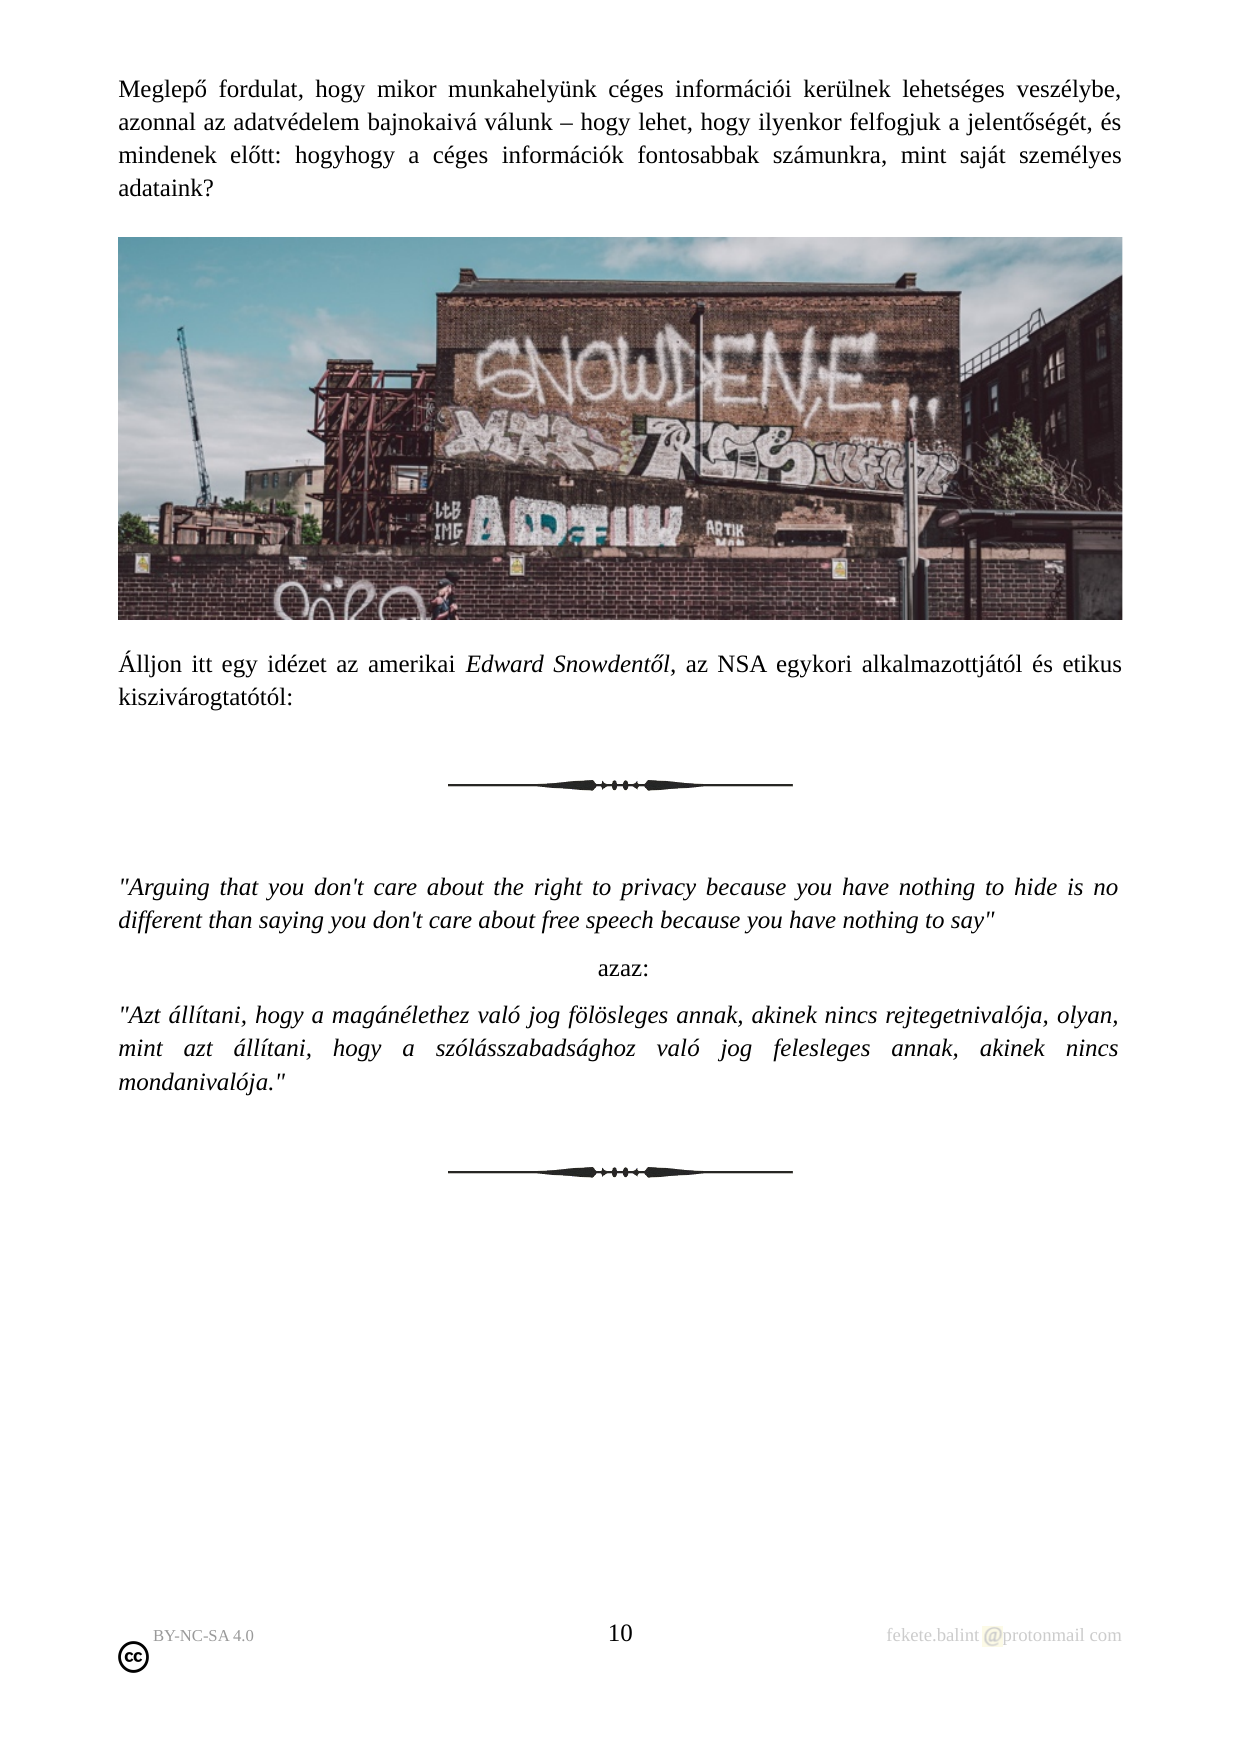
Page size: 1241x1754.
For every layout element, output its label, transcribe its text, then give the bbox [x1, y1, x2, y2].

text Álljon itt egy idézet az amerikai Edward Snowdentől, az NSA egykori alkalmazottjától és etikus kiszivárogtatótól: [118, 649, 1122, 711]
text azaz: [118, 953, 1122, 982]
text Meglepő fordulat, hogy mikor munkahelyünk céges információi kerülnek lehetséges veszélybe, azonnal az adatvédelem bajnokaivá válunk – hogy lehet, hogy ilyenkor felfogjuk a jelentőségét, és mindenek előtt: hogyhogy a céges információk fontosabbak számunkra, mint saját személyes adataink? [118, 74, 1122, 202]
picture [982, 1626, 1003, 1647]
picture [118, 237, 1123, 620]
text "Arguing that you don't care about the right to privacy because you have nothing to hide is no different than saying you don't care about free speech because you have nothing to say" [118, 872, 1122, 934]
picture [446, 777, 795, 793]
text "Azt állítani, hogy a magánélethez való jog fölösleges annak, akinek nincs rejtegetnivalója, olyan, mint azt állítani, hogy a szólásszabadsághoz való jog felesleges annak, akinek nincs mondanivalója." [118, 1001, 1122, 1095]
picture [118, 1641, 149, 1673]
picture [446, 1163, 795, 1180]
